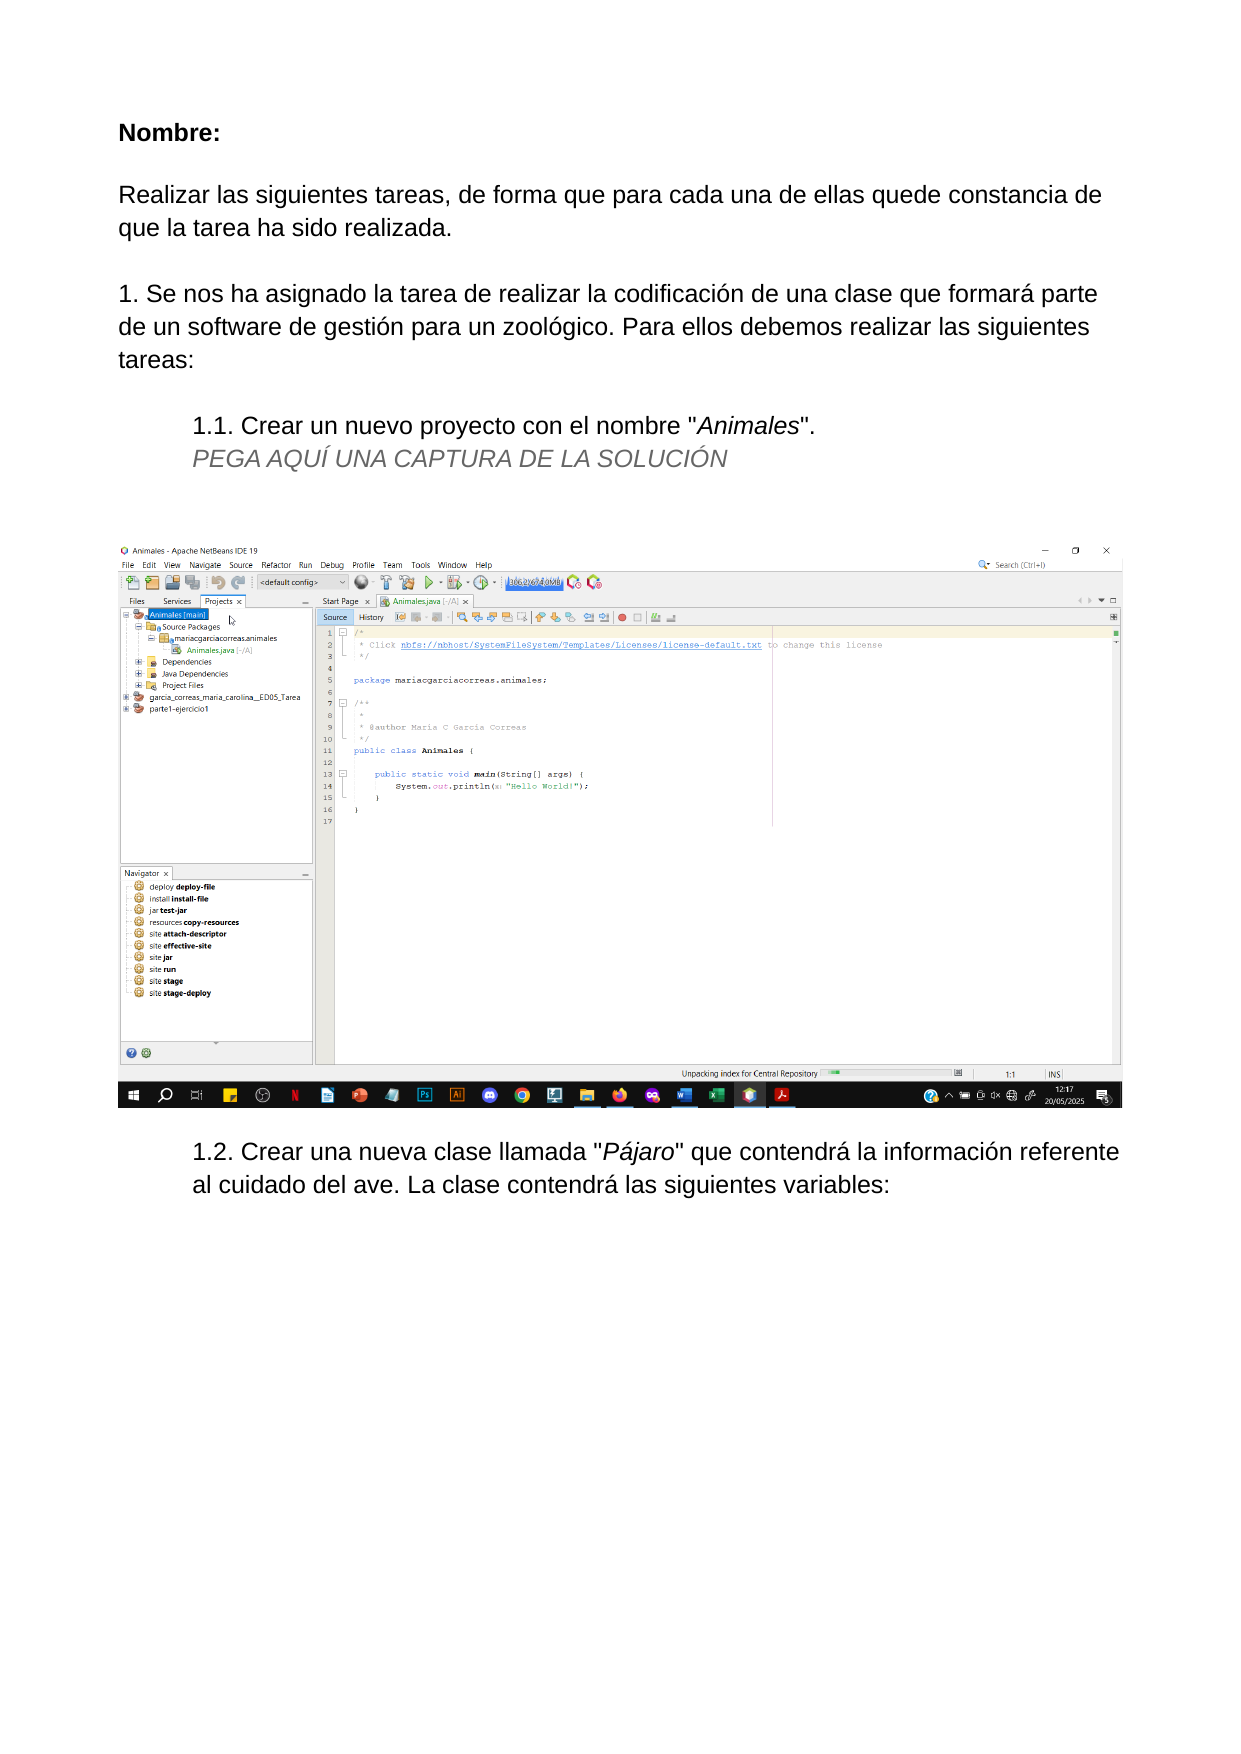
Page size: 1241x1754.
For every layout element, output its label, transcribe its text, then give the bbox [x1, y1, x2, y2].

text Realizar las siguientes tareas, de forma que para cada una de ellas quede constancia de que la tarea ha sido realizada. [118, 180, 1122, 242]
text 1. Se nos ha asignado la tarea de realizar la codificación de una clase que formará parte de un software de gestión para un zoológico. Para ellos debemos realizar las siguientes tareas: [118, 246, 1122, 374]
text PEGA AQUÍ UNA CAPTURA DE LA SOLUCIÓN [118, 444, 1122, 473]
text 1.2. Crear una nueva clase llamada "Pájaro" que contendrá la información referente al cuidado del ave. La clase contendrá las siguientes variables: [118, 1137, 1122, 1198]
text 1.1. Crear un nuevo proyecto con el nombre "Animales". [118, 411, 1122, 440]
text Nombre: [118, 118, 1122, 147]
